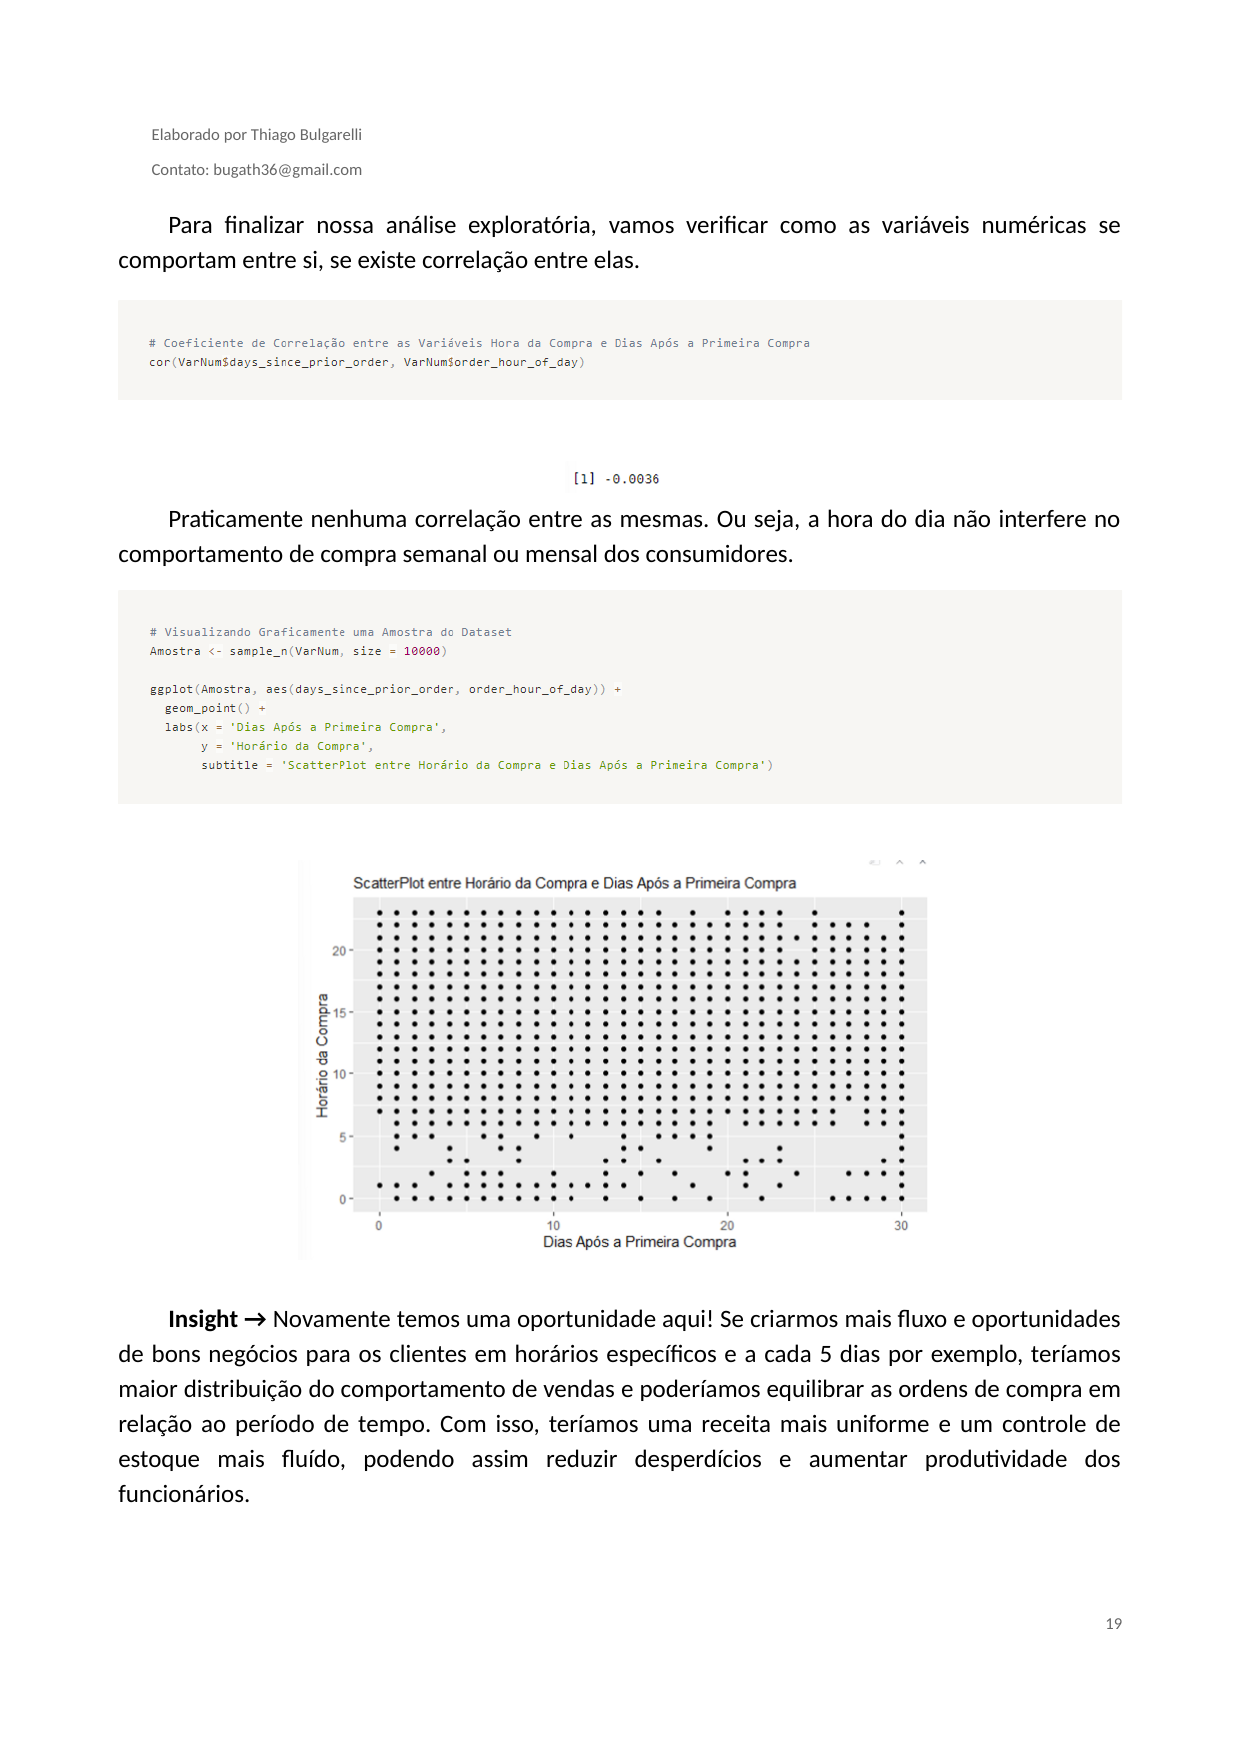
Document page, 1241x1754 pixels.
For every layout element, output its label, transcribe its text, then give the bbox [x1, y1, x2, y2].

text Praticamente nenhuma correlação entre as mesmas. Ou seja, a hora do dia não interfere no comportamento de compra semanal ou mensal dos consumidores. [118, 503, 1122, 569]
picture [118, 300, 1123, 400]
text Para finalizar nossa análise exploratória, vamos verificar como as variáveis numéricas se comportam entre si, se existe correlação entre elas. [118, 209, 1122, 274]
text Insight → Novamente temos uma oportunidade aqui! Se criarmos mais fluxo e oportunidades de bons negócios para os clientes em horários específicos e a cada 5 dias por exemplo, teríamos maior distribuição do comportamento de vendas e poderíamos equilibrar as ordens de compra em relação ao período de tempo. Com isso, teríamos uma receita mais uniforme e um controle de estoque mais fluído, podendo assim reduzir desperdícios e aumentar produtividade dos funcionários. [118, 1303, 1122, 1509]
picture [297, 857, 943, 1260]
picture [118, 590, 1123, 804]
